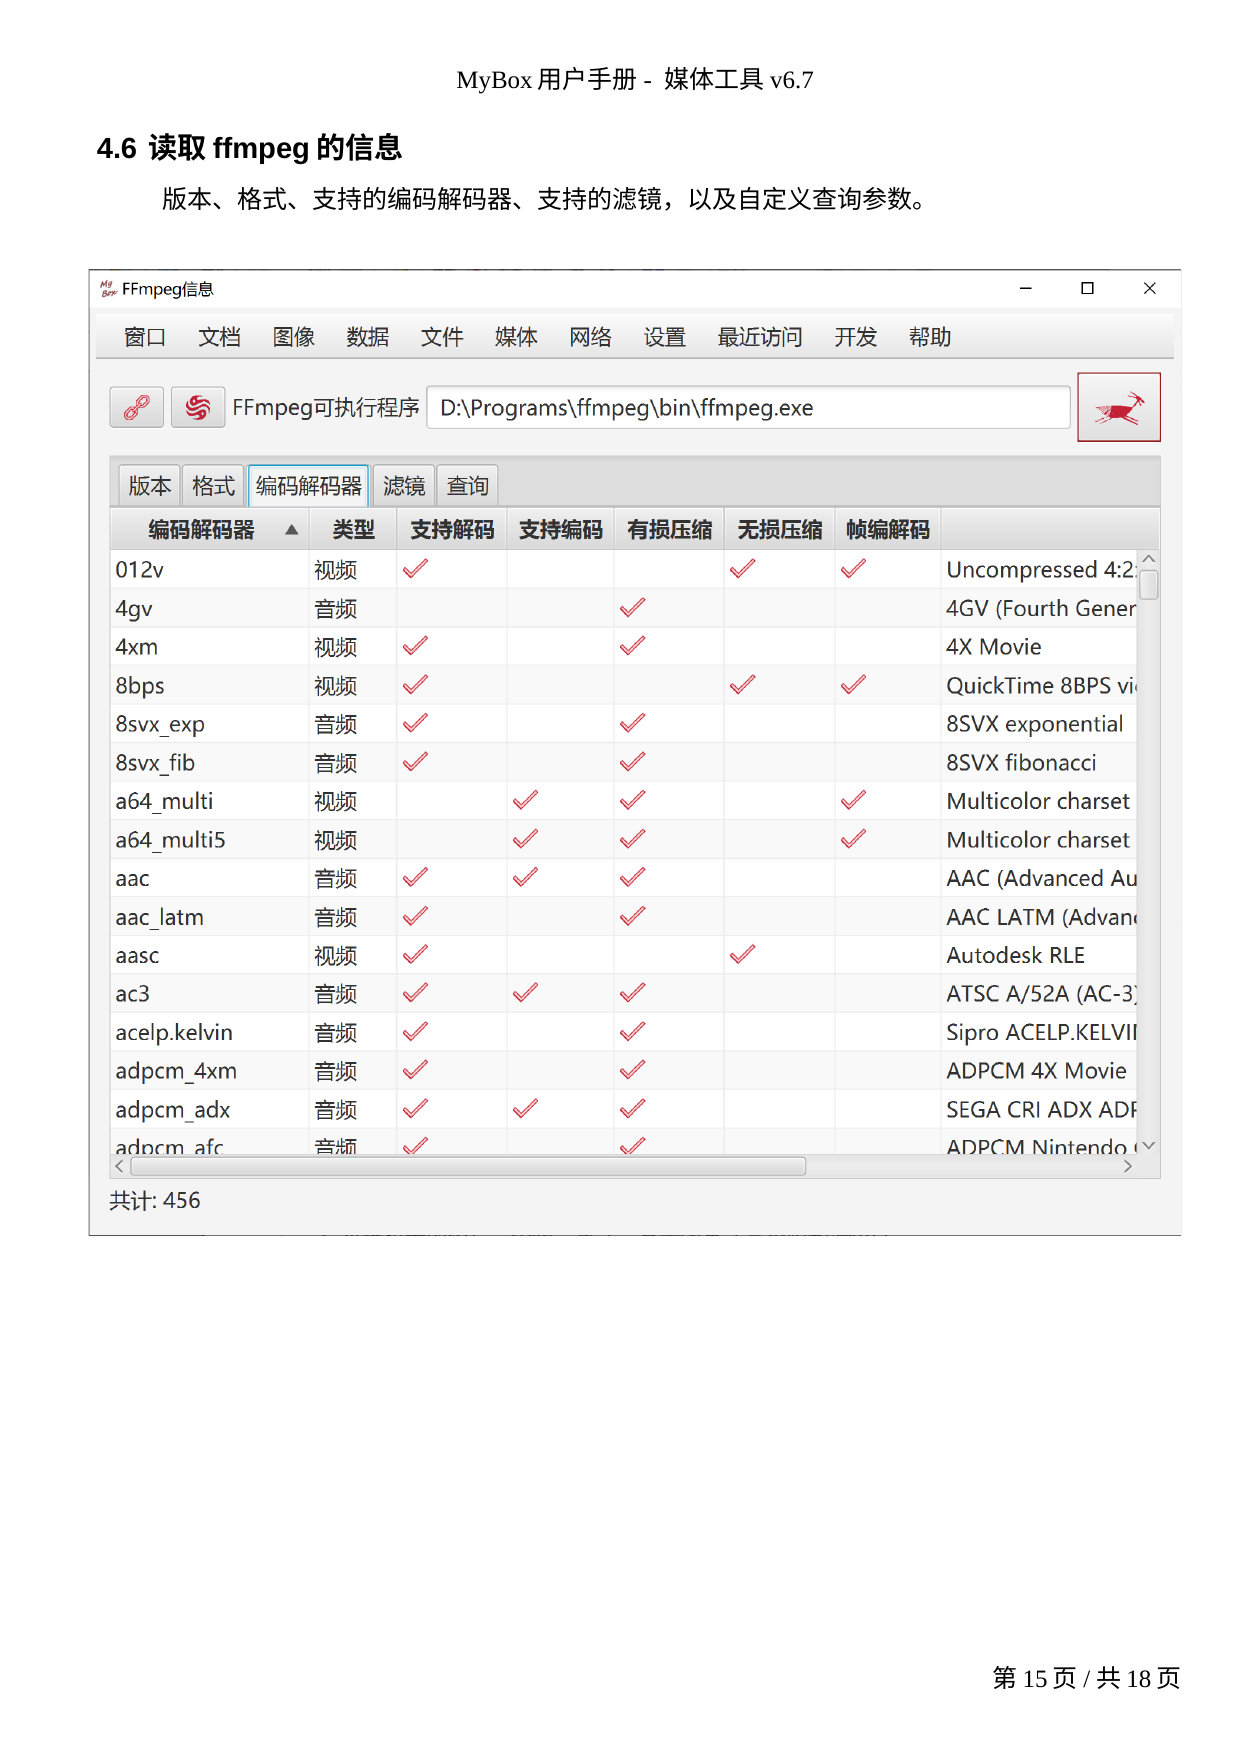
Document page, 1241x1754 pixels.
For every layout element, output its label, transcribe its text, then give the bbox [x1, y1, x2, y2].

subtitle 读取ffmpeg的信息 [88, 125, 1181, 167]
picture [88, 269, 1182, 1236]
list 版本、格式、支持的编码解码器、支持的滤镜，以及自定义查询参数。 [133, 179, 1181, 216]
